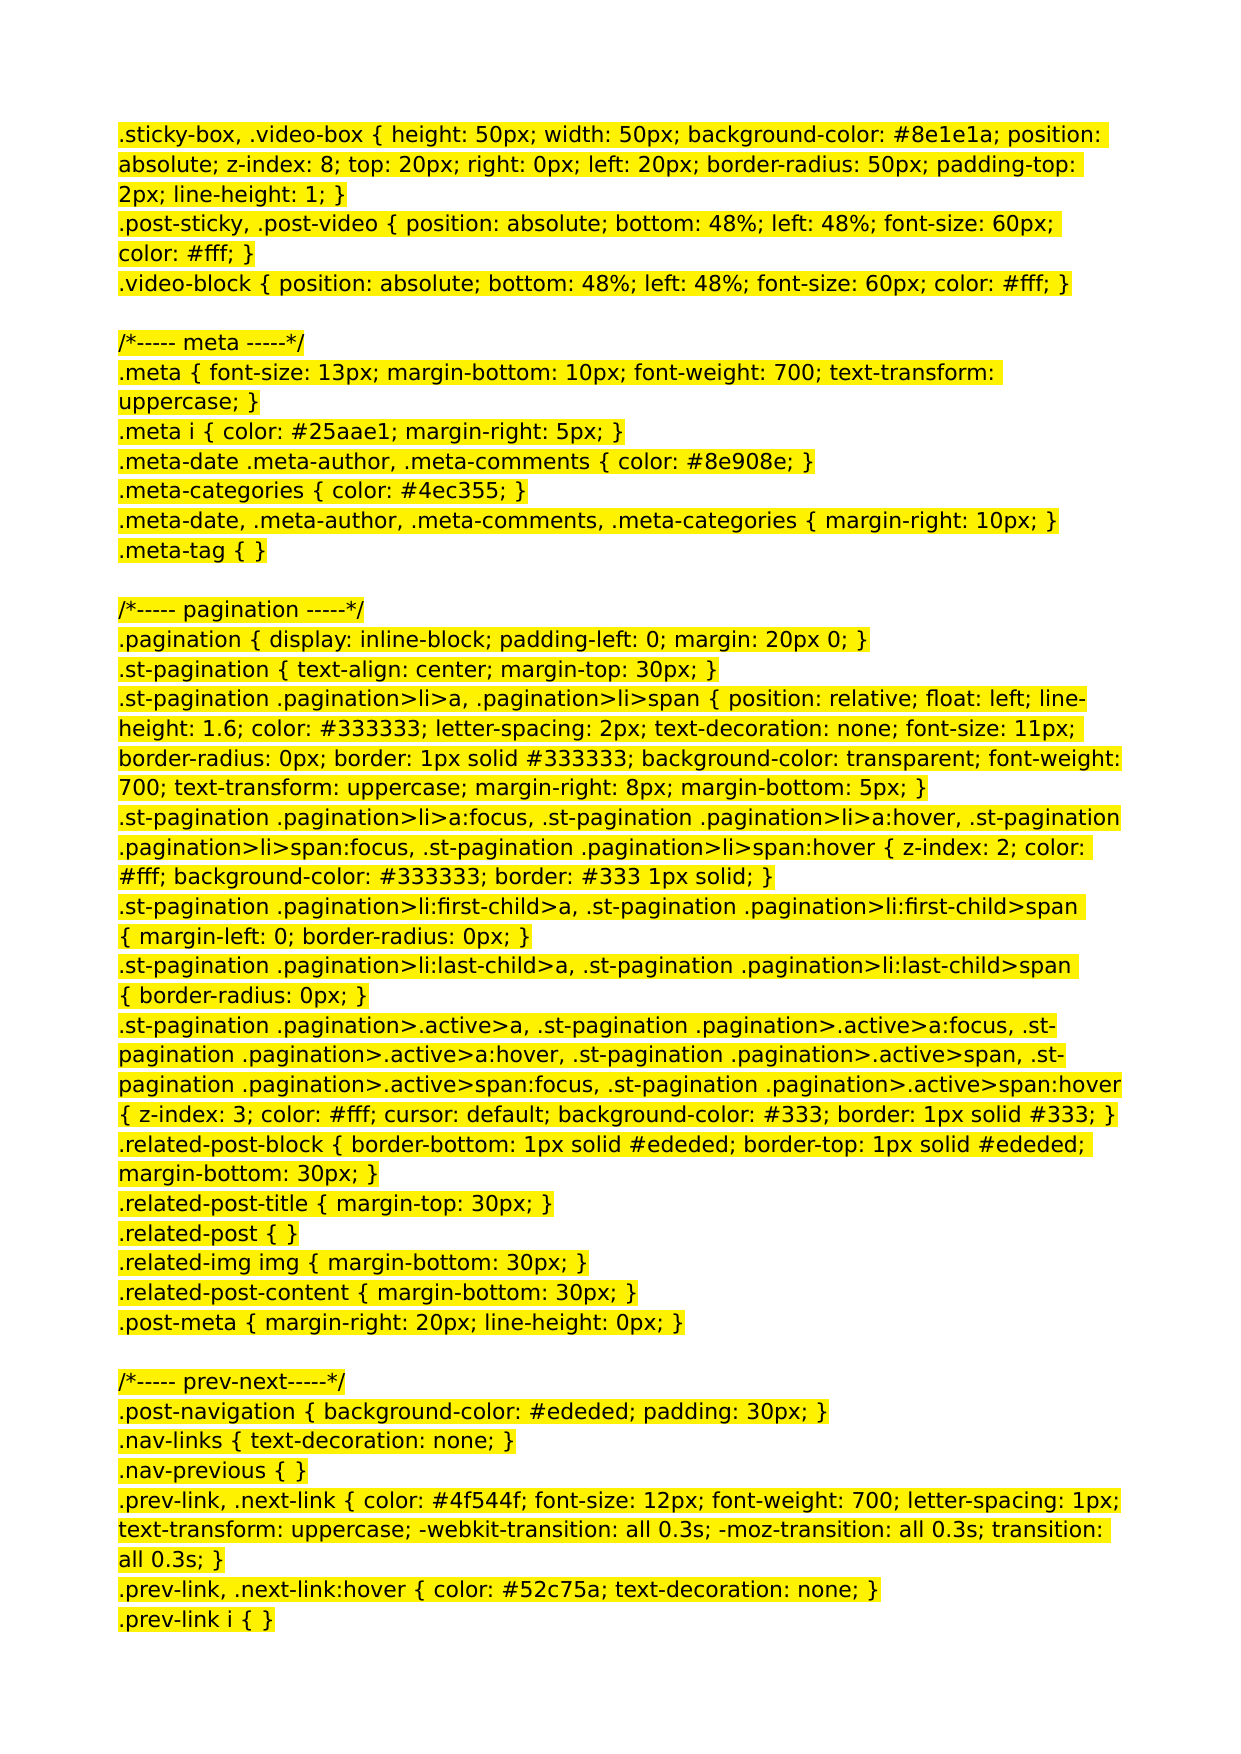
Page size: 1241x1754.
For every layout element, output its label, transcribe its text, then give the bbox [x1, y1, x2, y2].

text .meta-tag { } [118, 534, 1122, 563]
text .related-post-content { margin-bottom: 30px; } [118, 1276, 1122, 1306]
text /*----- prev-next-----*/ [118, 1365, 1122, 1395]
text .st-pagination .pagination>li>a:focus, .st-pagination .pagination>li>a:hover, .st-pagination .pagination>li>span:focus, .st-pagination .pagination>li>span:hover { z-index: 2; color: #fff; background-color: #333333; border: #333 1px solid; } [118, 801, 1122, 890]
text /*----- meta -----*/ [118, 326, 1122, 356]
text /*----- pagination -----*/ [118, 593, 1122, 623]
text .nav-links { text-decoration: none; } [118, 1424, 1122, 1454]
text .related-img img { margin-bottom: 30px; } [118, 1246, 1122, 1276]
text .prev-link i { } [118, 1602, 1122, 1632]
text .meta-categories { color: #4ec355; } [118, 474, 1122, 504]
text .st-pagination .pagination>.active>a, .st-pagination .pagination>.active>a:focus, .st-pagination .pagination>.active>a:hover, .st-pagination .pagination>.active>span, .st-pagination .pagination>.active>span:focus, .st-pagination .pagination>.active>span:hover { z-index: 3; color: #fff; cursor: default; background-color: #333; border: 1px solid #333; } [118, 1009, 1122, 1127]
text .st-pagination .pagination>li:first-child>a, .st-pagination .pagination>li:first-child>span { margin-left: 0; border-radius: 0px; } [118, 890, 1122, 949]
text .related-post-block { border-bottom: 1px solid #ededed; border-top: 1px solid #ededed; margin-bottom: 30px; } [118, 1127, 1122, 1187]
text .st-pagination { text-align: center; margin-top: 30px; } [118, 652, 1122, 682]
text .post-navigation { background-color: #ededed; padding: 30px; } [118, 1395, 1122, 1424]
text .meta-date, .meta-author, .meta-comments, .meta-categories { margin-right: 10px; } [118, 504, 1122, 534]
text .nav-previous { } [118, 1454, 1122, 1484]
text .st-pagination .pagination>li>a, .pagination>li>span { position: relative; float: left; line-height: 1.6; color: #333333; letter-spacing: 2px; text-decoration: none; font-size: 11px; border-radius: 0px; border: 1px solid #333333; background-color: transparent; font-weight: 700; text-transform: uppercase; margin-right: 8px; margin-bottom: 5px; } [118, 682, 1122, 801]
text .pagination { display: inline-block; padding-left: 0; margin: 20px 0; } [118, 623, 1122, 652]
text .related-post { } [118, 1217, 1122, 1246]
text .related-post-title { margin-top: 30px; } [118, 1187, 1122, 1217]
text .prev-link, .next-link { color: #4f544f; font-size: 12px; font-weight: 700; letter-spacing: 1px; text-transform: uppercase; -webkit-transition: all 0.3s; -moz-transition: all 0.3s; transition: all 0.3s; } [118, 1484, 1122, 1573]
text .video-block { position: absolute; bottom: 48%; left: 48%; font-size: 60px; color: #fff; } [118, 267, 1122, 296]
text .meta i { color: #25aae1; margin-right: 5px; } [118, 415, 1122, 445]
text .meta-date .meta-author, .meta-comments { color: #8e908e; } [118, 445, 1122, 474]
text .prev-link, .next-link:hover { color: #52c75a; text-decoration: none; } [118, 1573, 1122, 1602]
text .st-pagination .pagination>li:last-child>a, .st-pagination .pagination>li:last-child>span { border-radius: 0px; } [118, 949, 1122, 1009]
text .sticky-box, .video-box { height: 50px; width: 50px; background-color: #8e1e1a; position: absolute; z-index: 8; top: 20px; right: 0px; left: 20px; border-radius: 50px; padding-top: 2px; line-height: 1; } [118, 118, 1122, 207]
text .post-meta { margin-right: 20px; line-height: 0px; } [118, 1306, 1122, 1335]
text .meta { font-size: 13px; margin-bottom: 10px; font-weight: 700; text-transform: uppercase; } [118, 356, 1122, 415]
text .post-sticky, .post-video { position: absolute; bottom: 48%; left: 48%; font-size: 60px; color: #fff; } [118, 207, 1122, 267]
